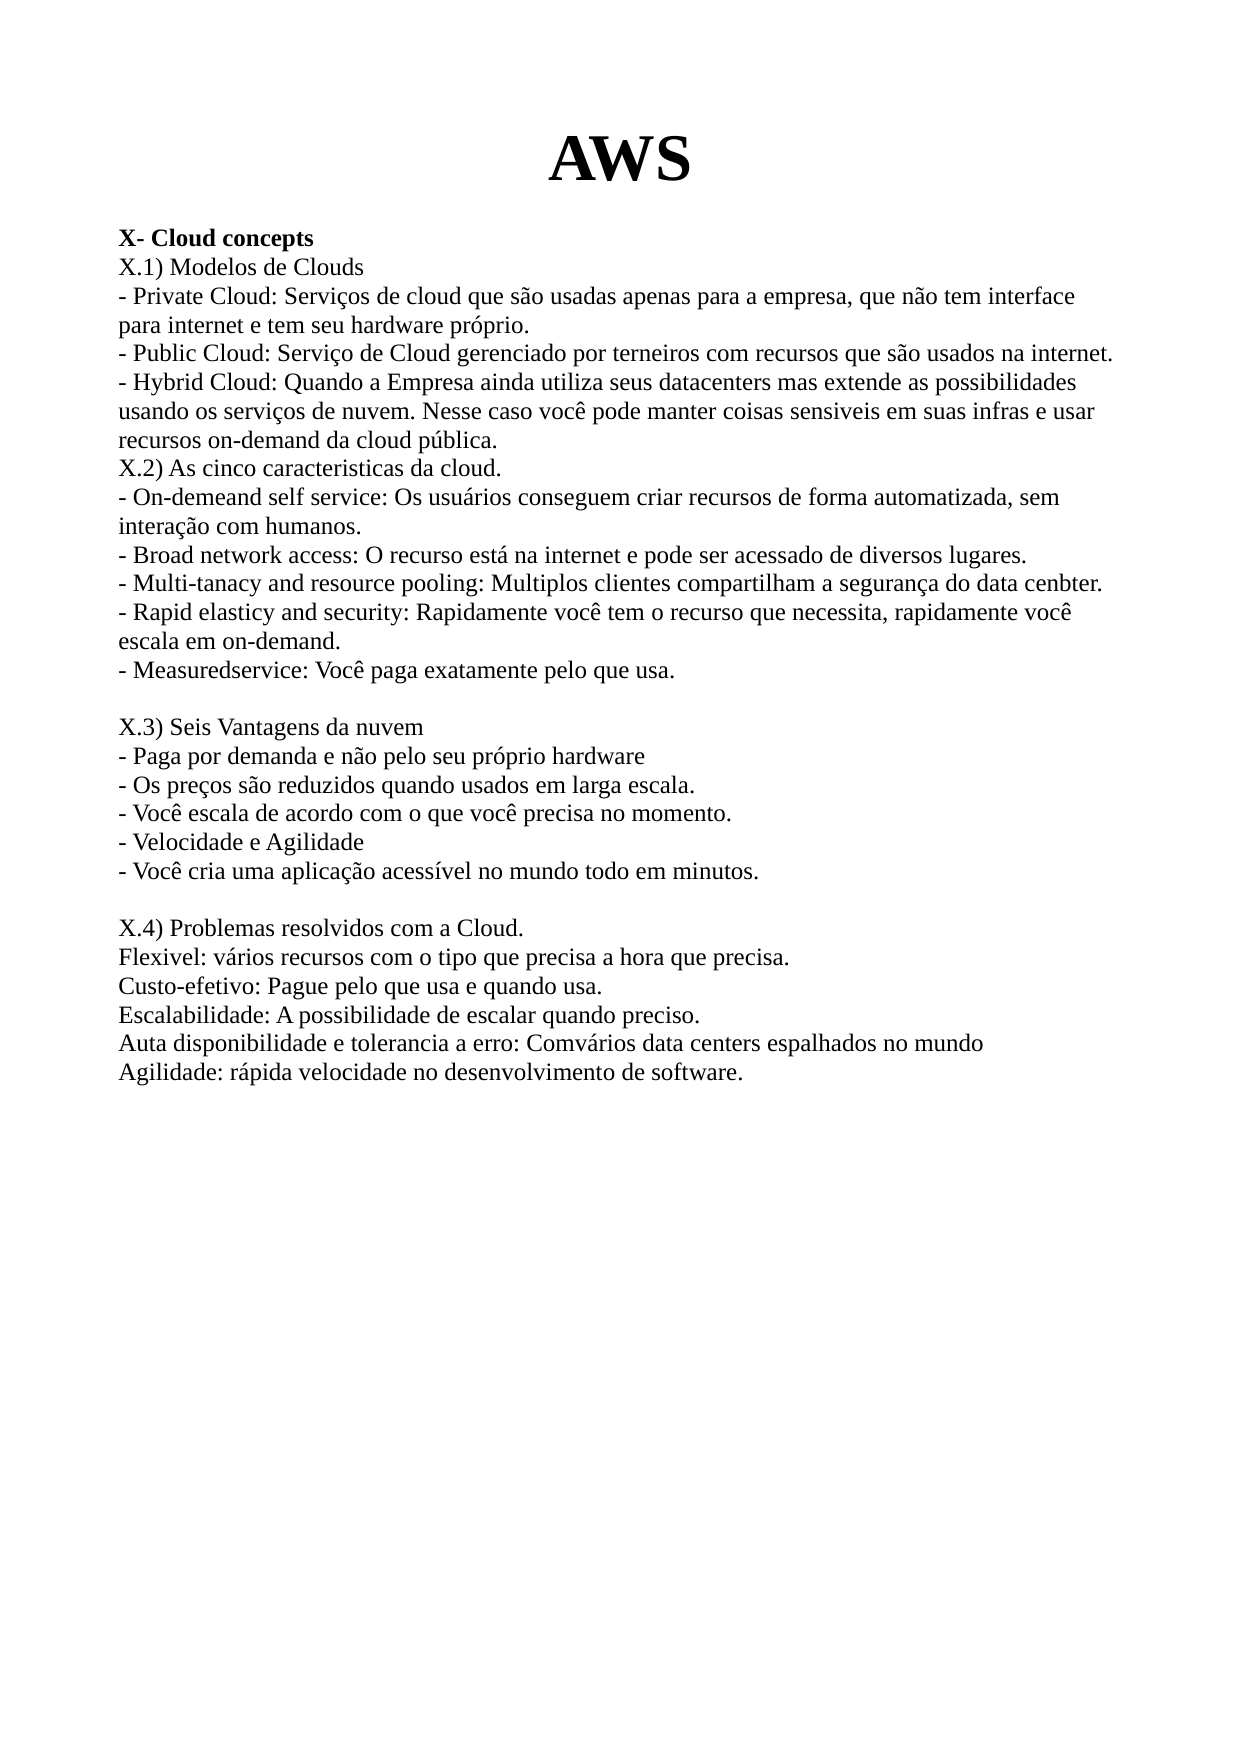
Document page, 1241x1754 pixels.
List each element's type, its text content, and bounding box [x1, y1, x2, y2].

text X.2) As cinco caracteristicas da cloud. [118, 453, 1122, 482]
text AWS [118, 118, 1122, 195]
text Flexivel: vários recursos com o tipo que precisa a hora que precisa. [118, 942, 1122, 971]
text - Private Cloud: Serviços de cloud que são usadas apenas para a empresa, que não tem interface para internet e tem seu hardware próprio. [118, 281, 1122, 338]
text - Rapid elasticy and security: Rapidamente você tem o recurso que necessita, rapidamente você escala em on-demand. [118, 597, 1122, 655]
text X.3) Seis Vantagens da nuvem [118, 712, 1122, 741]
text X.1) Modelos de Clouds [118, 252, 1122, 281]
text - Broad network access: O recurso está na internet e pode ser acessado de diversos lugares. [118, 540, 1122, 568]
text Agilidade: rápida velocidade no desenvolvimento de software. [118, 1057, 1122, 1086]
text - Velocidade e Agilidade [118, 827, 1122, 856]
text Custo-efetivo: Pague pelo que usa e quando usa. [118, 971, 1122, 1000]
text - Public Cloud: Serviço de Cloud gerenciado por terneiros com recursos que são usados na internet. [118, 338, 1122, 367]
text - Hybrid Cloud: Quando a Empresa ainda utiliza seus datacenters mas extende as possibilidades usando os serviços de nuvem. Nesse caso você pode manter coisas sensiveis em suas infras e usar recursos on-demand da cloud pública. [118, 367, 1122, 453]
text - Multi-tanacy and resource pooling: Multiplos clientes compartilham a segurança do data cenbter. [118, 568, 1122, 597]
text X- Cloud concepts [118, 223, 1122, 252]
text - Os preços são reduzidos quando usados em larga escala. [118, 770, 1122, 798]
text - Você cria uma aplicação acessível no mundo todo em minutos. [118, 856, 1122, 885]
text - Paga por demanda e não pelo seu próprio hardware [118, 741, 1122, 770]
text Escalabilidade: A possibilidade de escalar quando preciso. [118, 1000, 1122, 1028]
text - Você escala de acordo com o que você precisa no momento. [118, 798, 1122, 827]
text - On-demeand self service: Os usuários conseguem criar recursos de forma automatizada, sem interação com humanos. [118, 482, 1122, 540]
text Auta disponibilidade e tolerancia a erro: Comvários data centers espalhados no mundo [118, 1028, 1122, 1057]
text X.4) Problemas resolvidos com a Cloud. [118, 913, 1122, 942]
text - Measuredservice: Você paga exatamente pelo que usa. [118, 655, 1122, 683]
